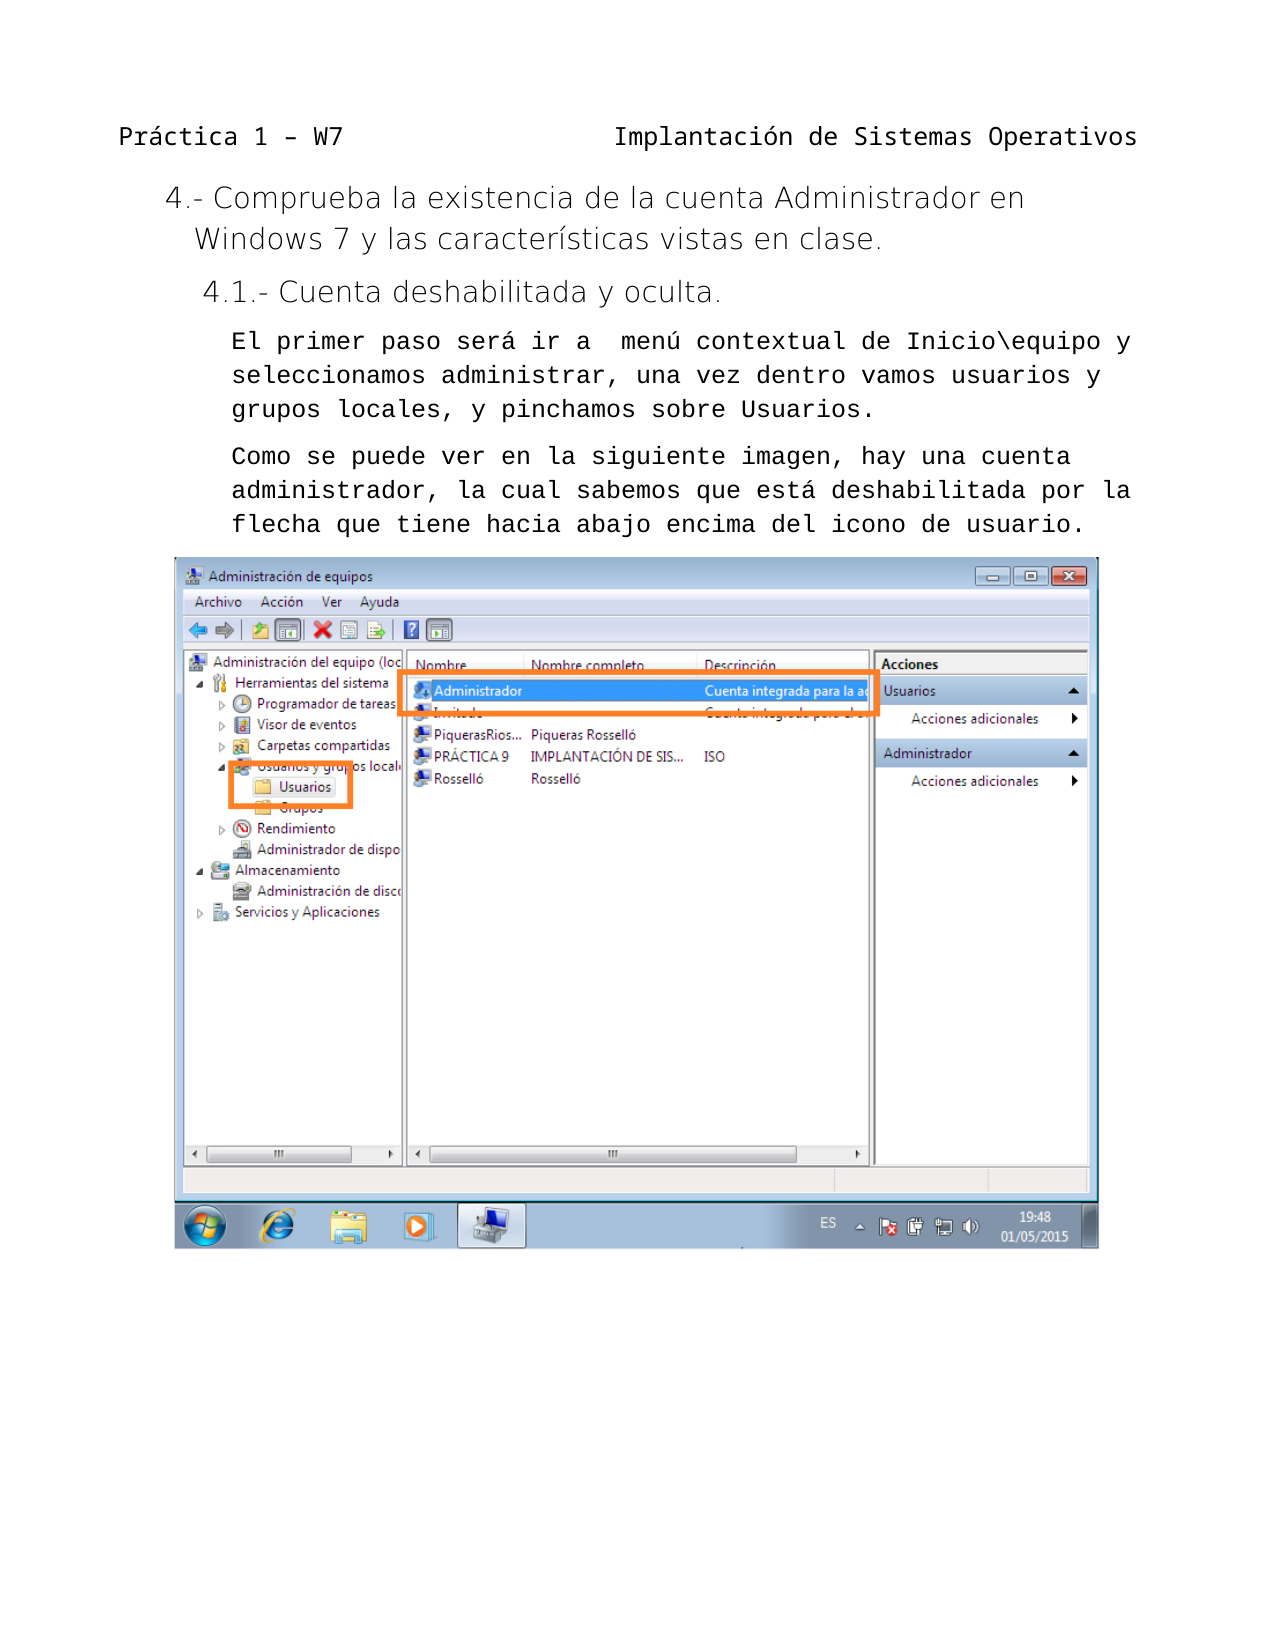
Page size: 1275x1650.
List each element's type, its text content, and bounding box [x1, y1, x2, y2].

list Comprueba la existencia de la cuenta Administrador en Windows 7 y las características vistas en clase. [156, 182, 1157, 256]
list Cuenta deshabilitada y oculta. [193, 276, 1157, 309]
text Como se puede ver en la siguiente imagen, hay una cuenta administrador, la cual sabemos que está deshabilitada por la flecha que tiene hacia abajo encima del icono de usuario. [231, 443, 1157, 539]
text El primer paso será ir a menú contextual de Inicio\equipo y seleccionamos administrar, una vez dentro vamos usuarios y grupos locales, y pinchamos sobre Usuarios. [231, 329, 1157, 425]
picture [174, 557, 1101, 1259]
